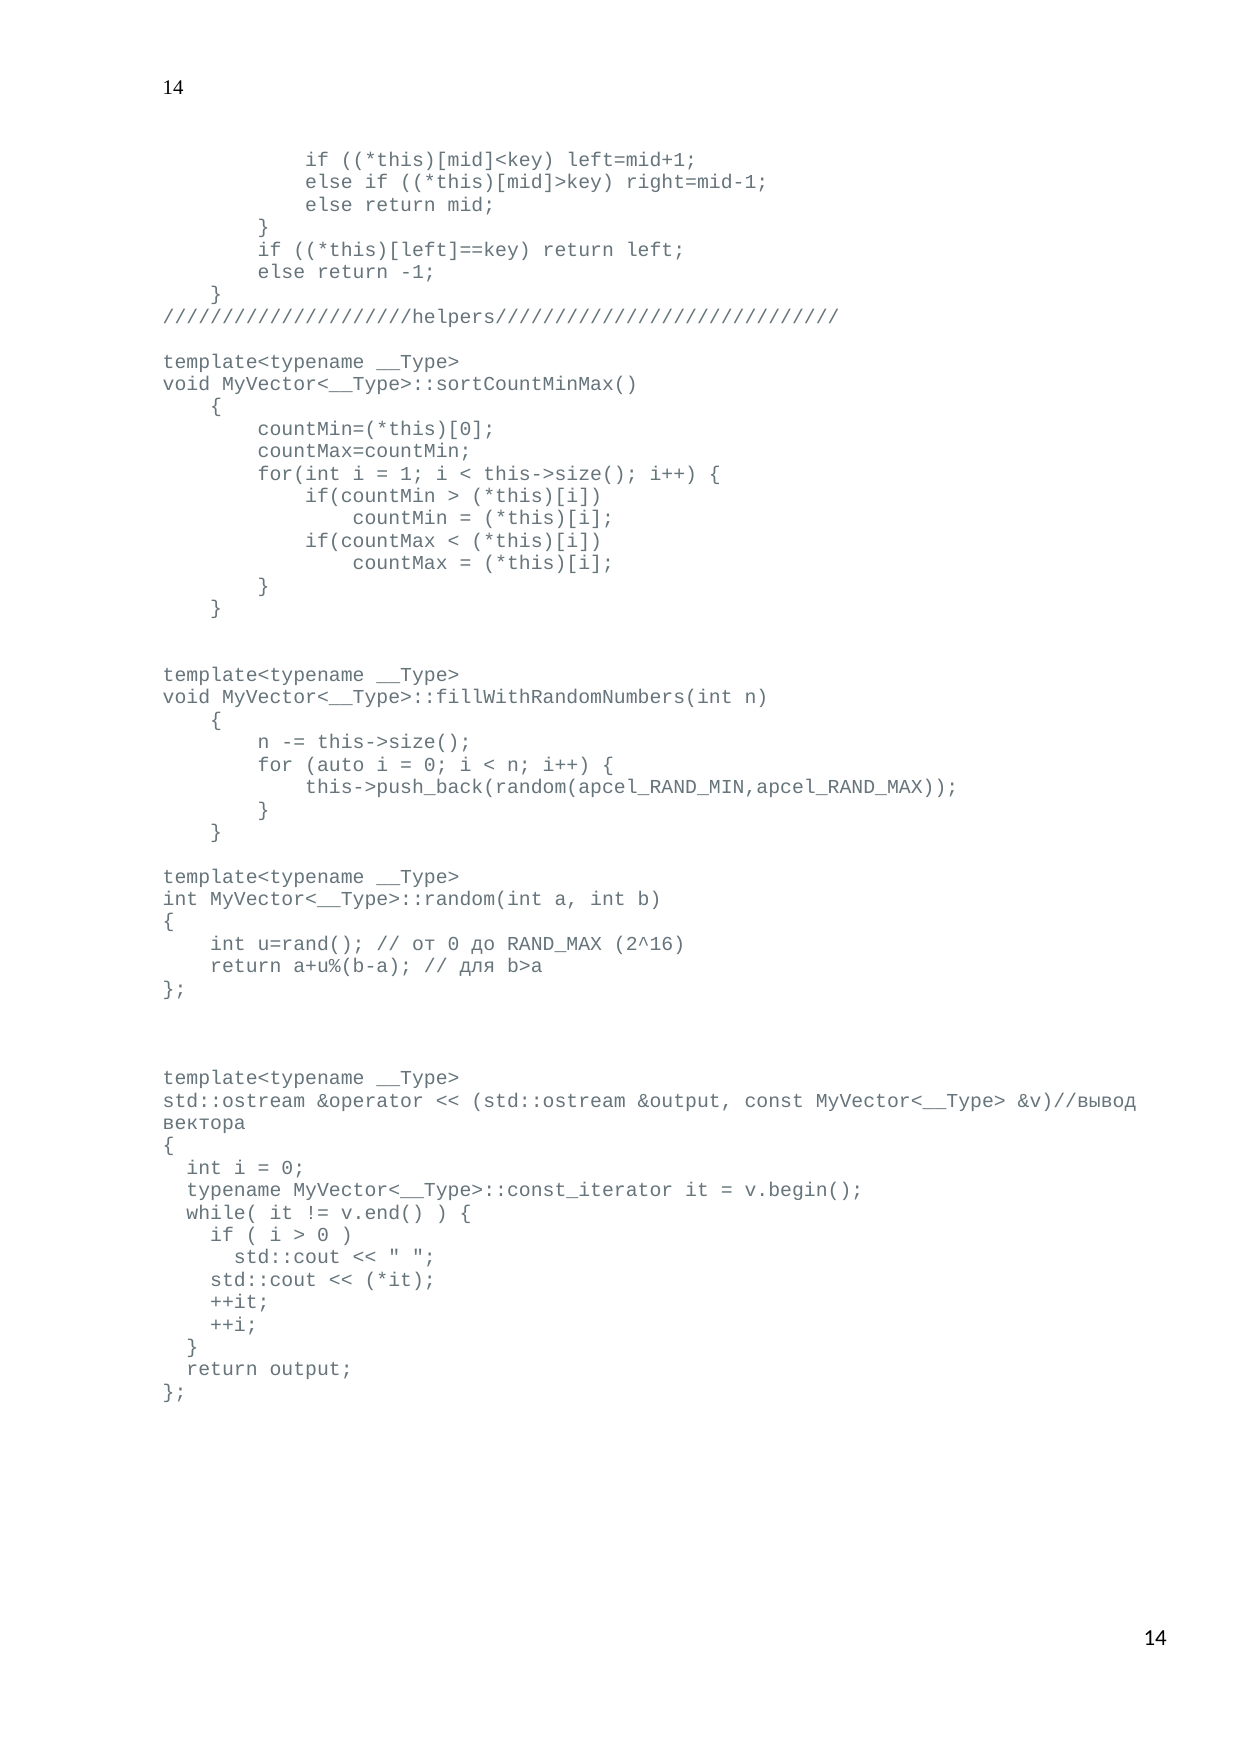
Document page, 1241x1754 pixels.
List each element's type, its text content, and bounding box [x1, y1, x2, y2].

text } [162, 576, 1166, 598]
text template<typename __Type> [162, 867, 1166, 889]
text template<typename __Type> [162, 1068, 1166, 1091]
text } [162, 217, 1166, 239]
text if ( i > 0 ) [162, 1225, 1166, 1247]
text if ((*this)[left]==key) return left; [162, 239, 1166, 262]
text } [162, 822, 1166, 844]
text this->push_back(random(apcel_RAND_MIN,apcel_RAND_MAX)); [162, 777, 1166, 799]
text std::cout << " "; [162, 1247, 1166, 1270]
text /////////////////////helpers///////////////////////////// [162, 307, 1166, 329]
text std::ostream &operator << (std::ostream &output, const MyVector<__Type> &v)//вывод вектора [162, 1091, 1166, 1135]
text template<typename __Type> [162, 665, 1166, 687]
text typename MyVector<__Type>::const_iterator it = v.begin(); [162, 1180, 1166, 1203]
text return a+u%(b-a); // для b>a [162, 956, 1166, 979]
text } [162, 799, 1166, 822]
text int u=rand(); // от 0 до RAND_MAX (2^16) [162, 934, 1166, 956]
text else if ((*this)[mid]>key) right=mid-1; [162, 172, 1166, 195]
text ++it; [162, 1292, 1166, 1314]
text { [162, 911, 1166, 934]
text for (auto i = 0; i < n; i++) { [162, 755, 1166, 777]
text }; [162, 1382, 1166, 1404]
text countMax=countMin; [162, 441, 1166, 463]
text } [162, 598, 1166, 620]
text int MyVector<__Type>::random(int a, int b) [162, 889, 1166, 911]
text if(countMax < (*this)[i]) [162, 531, 1166, 553]
text countMin = (*this)[i]; [162, 508, 1166, 531]
text else return mid; [162, 195, 1166, 217]
text { [162, 1135, 1166, 1158]
text } [162, 284, 1166, 307]
text std::cout << (*it); [162, 1270, 1166, 1292]
text countMin=(*this)[0]; [162, 419, 1166, 441]
text if ((*this)[mid]<key) left=mid+1; [162, 150, 1166, 172]
text int i = 0; [162, 1158, 1166, 1180]
text countMax = (*this)[i]; [162, 553, 1166, 576]
text void MyVector<__Type>::sortCountMinMax() [162, 374, 1166, 396]
text if(countMin > (*this)[i]) [162, 486, 1166, 508]
text ++i; [162, 1314, 1166, 1337]
text for(int i = 1; i < this->size(); i++) { [162, 463, 1166, 486]
text return output; [162, 1359, 1166, 1382]
text n -= this->size(); [162, 732, 1166, 755]
text { [162, 710, 1166, 732]
text { [162, 396, 1166, 419]
text while( it != v.end() ) { [162, 1203, 1166, 1225]
text }; [162, 979, 1166, 1001]
text } [162, 1337, 1166, 1359]
text else return -1; [162, 262, 1166, 284]
text template<typename __Type> [162, 352, 1166, 374]
text void MyVector<__Type>::fillWithRandomNumbers(int n) [162, 687, 1166, 710]
